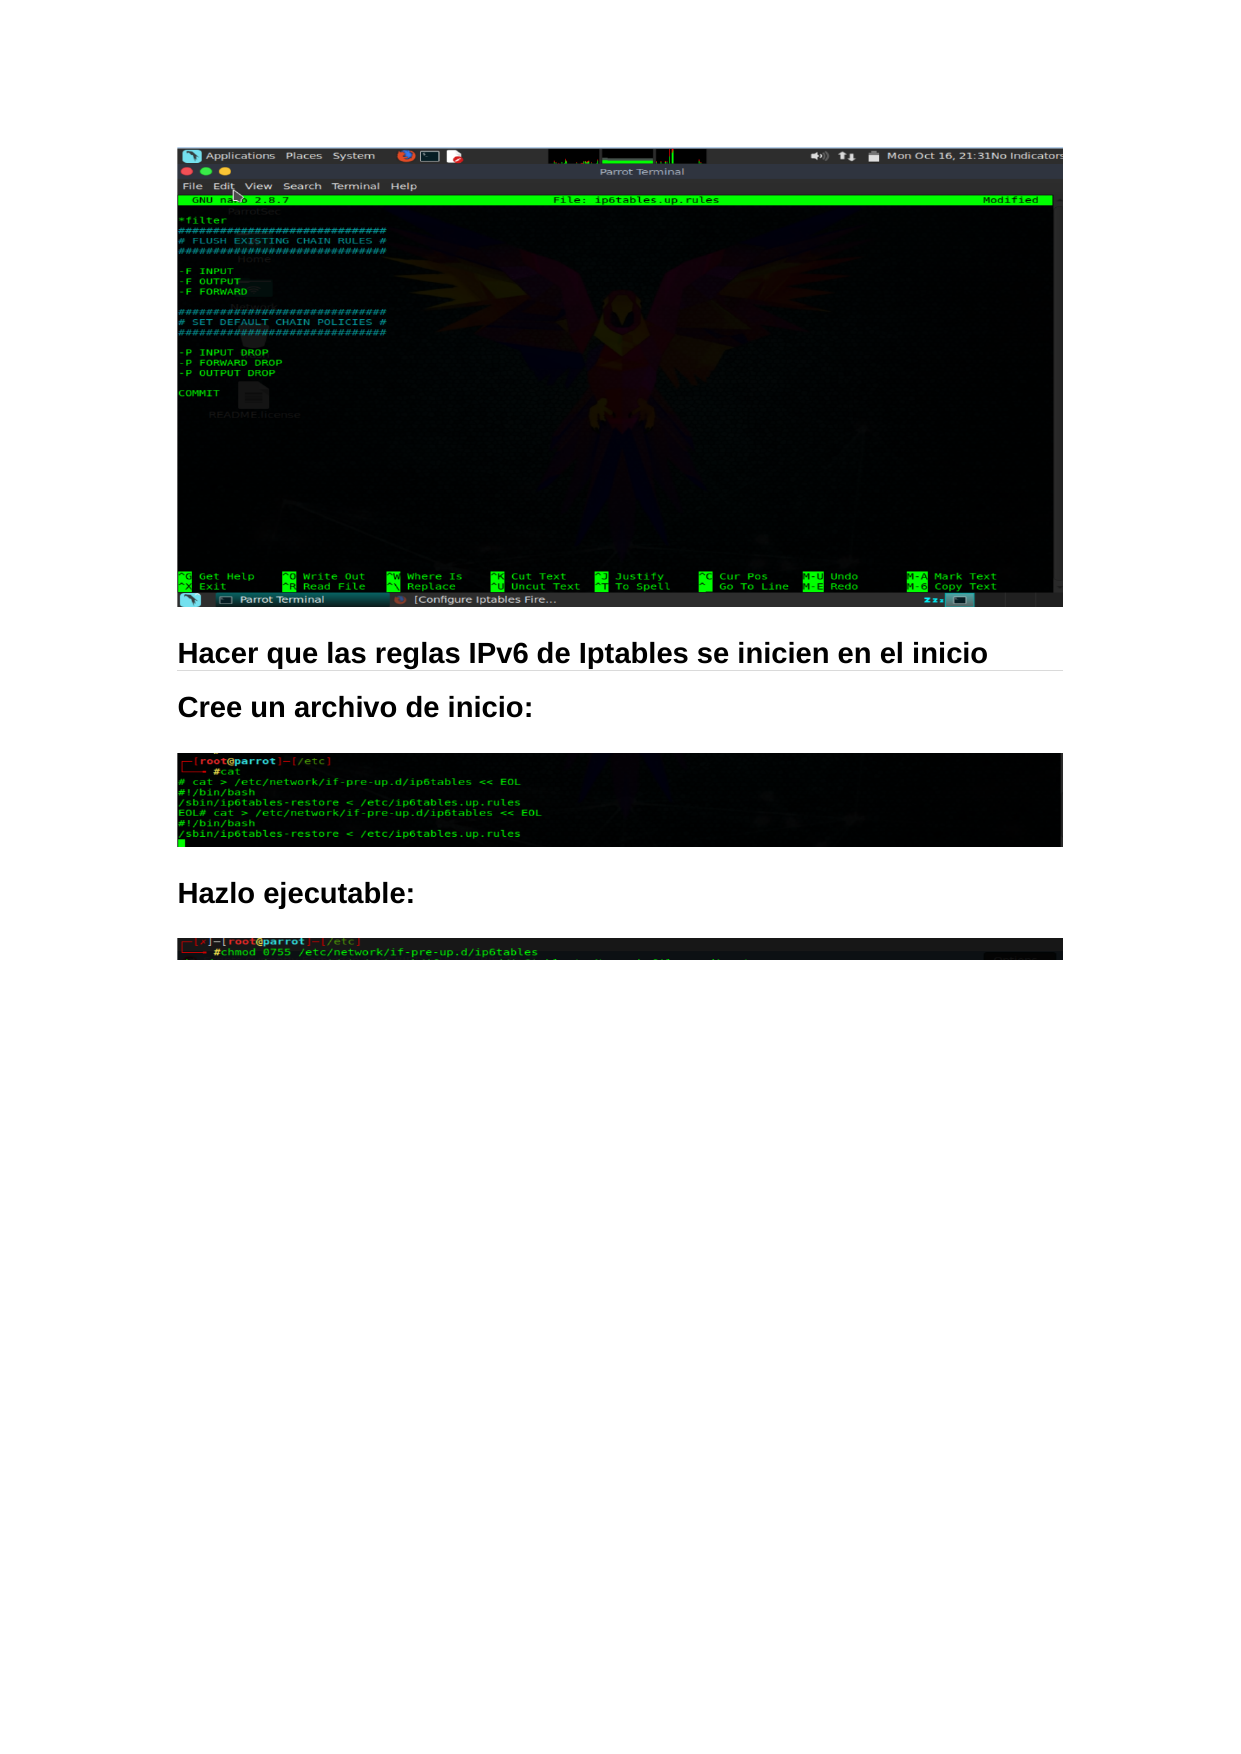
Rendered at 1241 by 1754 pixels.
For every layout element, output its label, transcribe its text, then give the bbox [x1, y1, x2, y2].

picture [177, 938, 1063, 960]
picture [177, 147, 1063, 607]
picture [177, 753, 1063, 847]
text Hazlo ejecutable: [177, 876, 1063, 910]
subtitle Hacer que las reglas IPv6 de Iptables se inicien en el inicio [177, 636, 1063, 670]
text Cree un archivo de inicio: [177, 691, 1063, 724]
